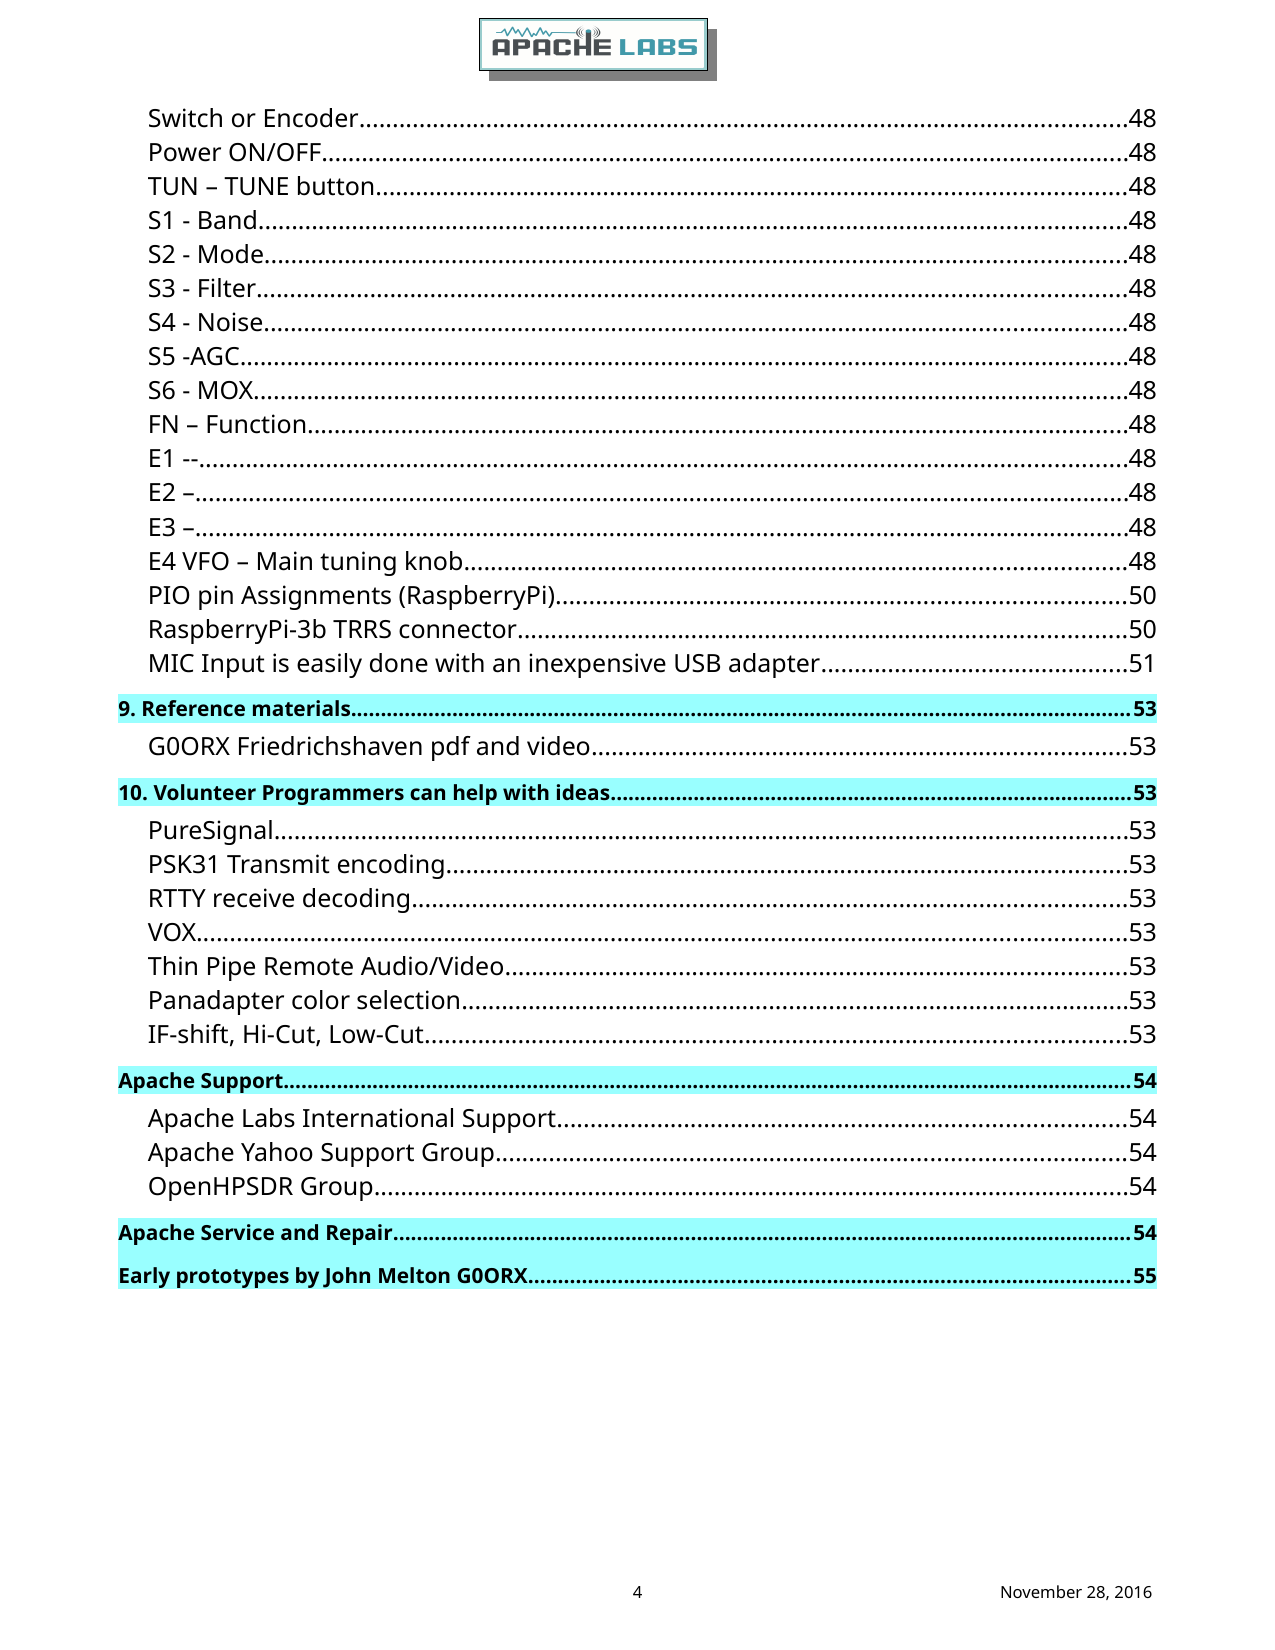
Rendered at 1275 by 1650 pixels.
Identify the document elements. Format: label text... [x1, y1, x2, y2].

picture [482, 21, 704, 68]
text E2 – 48 [148, 475, 1157, 509]
text PureSignal 53 [148, 812, 1157, 847]
text S3 - Filter 48 [148, 271, 1157, 305]
text S6 - MOX 48 [148, 373, 1157, 407]
text G0ORX Friedrichshaven pdf and video 53 [148, 729, 1157, 763]
text S4 - Noise 48 [148, 305, 1157, 339]
text E3 – 48 [148, 509, 1157, 543]
text S5 -AGC 48 [148, 339, 1157, 373]
text E4 VFO – Main tuning knob 48 [148, 543, 1157, 577]
text Panadapter color selection 53 [148, 983, 1157, 1017]
text Power ON/OFF 48 [148, 134, 1157, 168]
text PIO pin Assignments (RaspberryPi) 50 [148, 577, 1157, 611]
text RaspberryPi-3b TRRS connector 50 [148, 611, 1157, 645]
text MIC Input is easily done with an inexpensive USB adapter 51 [148, 645, 1157, 679]
text Switch or Encoder 48 [148, 100, 1157, 134]
text TUN – TUNE button 48 [148, 168, 1157, 203]
text FN – Function 48 [148, 407, 1157, 441]
text OpenHPSDR Group 54 [148, 1168, 1157, 1203]
text S2 - Mode 48 [148, 237, 1157, 271]
text RTTY receive decoding 53 [148, 881, 1157, 915]
text PSK31 Transmit encoding 53 [148, 847, 1157, 881]
text IF-shift, Hi-Cut, Low-Cut 53 [148, 1017, 1157, 1051]
text S1 - Band 48 [148, 203, 1157, 237]
text VOX 53 [148, 915, 1157, 949]
text Thin Pipe Remote Audio/Video 53 [148, 949, 1157, 983]
text E1 -- 48 [148, 441, 1157, 475]
text Apache Yahoo Support Group 54 [148, 1134, 1157, 1168]
text Apache Labs International Support 54 [148, 1100, 1157, 1134]
